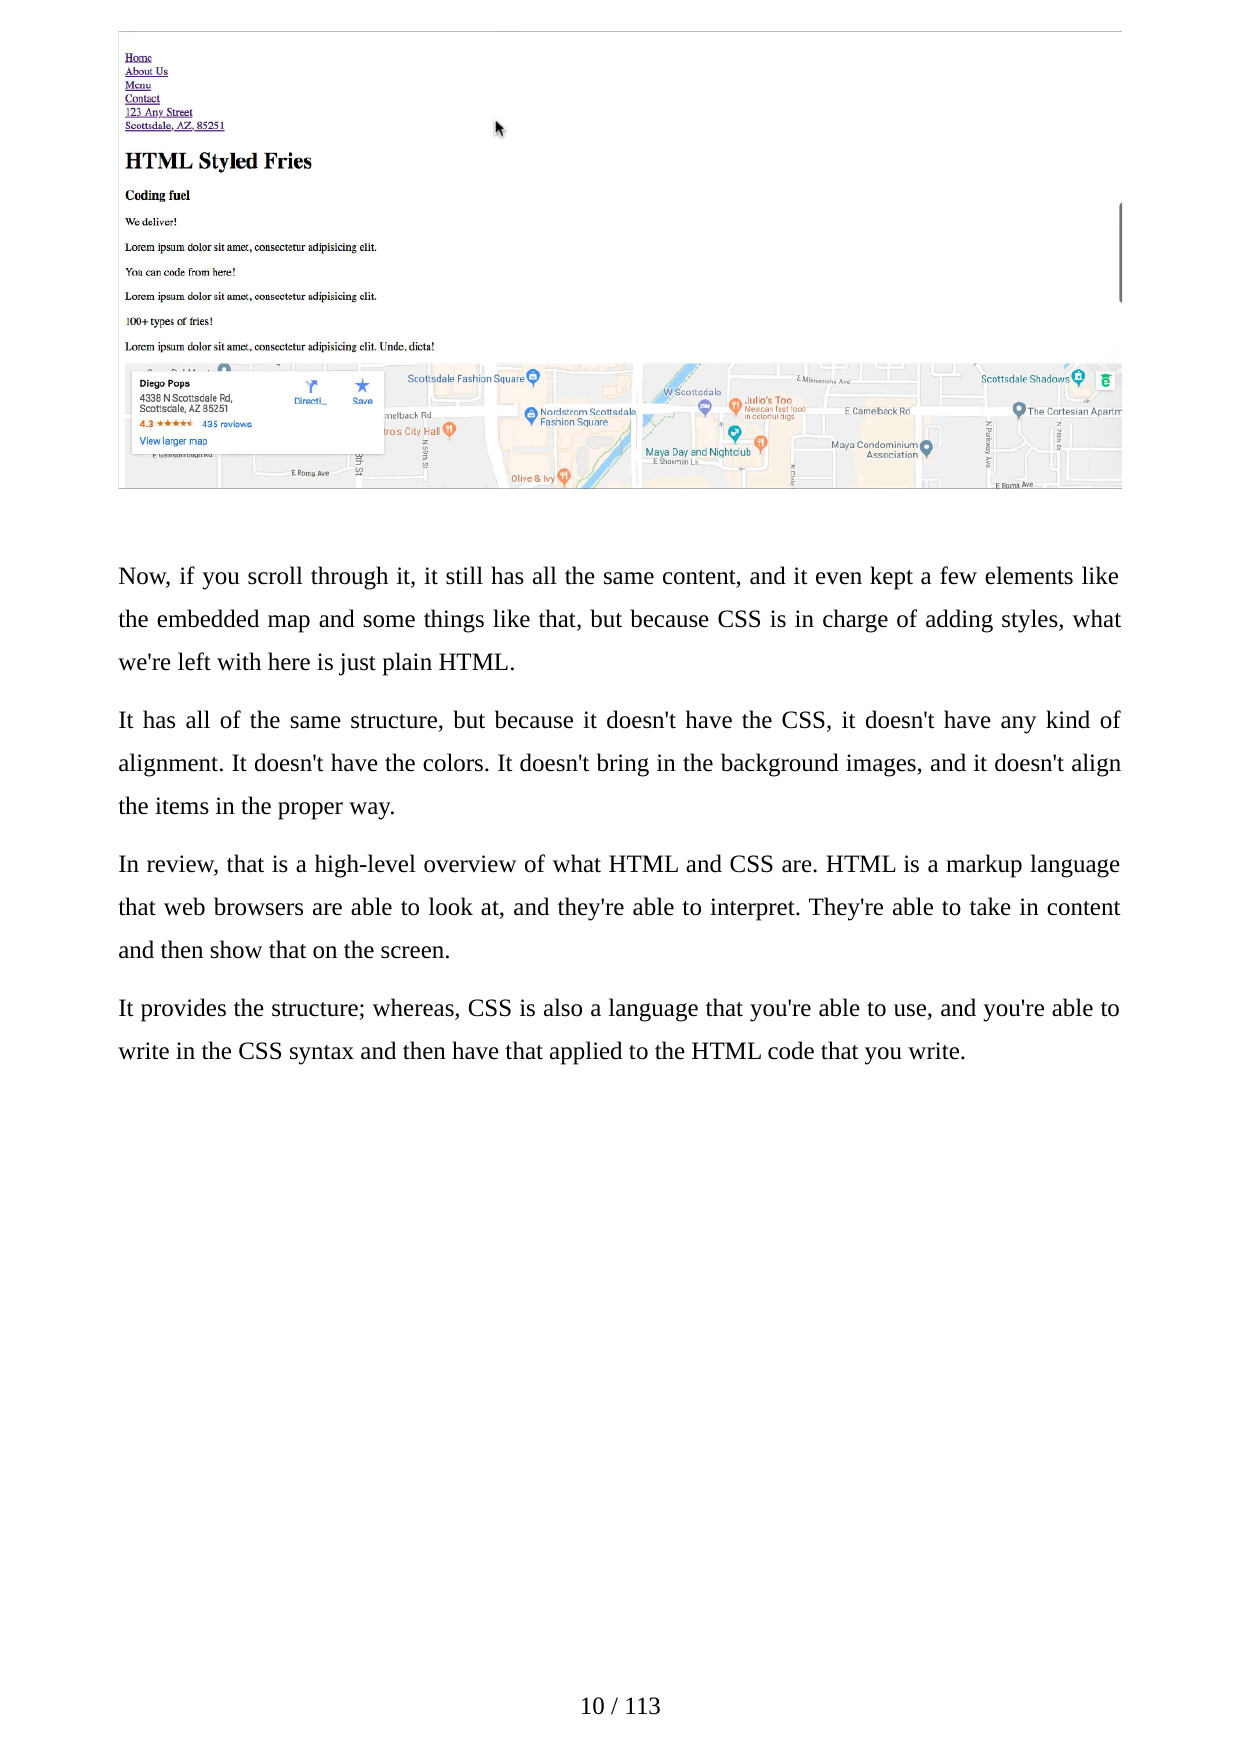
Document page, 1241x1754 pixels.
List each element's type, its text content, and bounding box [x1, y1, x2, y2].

text It has all of the same structure, but because it doesn't have the CSS, it doesn't have any kind of alignment. It doesn't have the colors. It doesn't bring in the background images, and it doesn't align the items in the proper way. [118, 705, 1122, 820]
text In review, that is a high-level overview of what HTML and CSS are. HTML is a markup language that web browsers are able to look at, and they're able to interpret. They're able to take in content and then show that on the screen. [118, 849, 1122, 964]
picture [118, 31, 1123, 489]
text Now, if you scroll through it, it still has all the same content, and it even kept a few elements like the embedded map and some things like that, but because CSS is in charge of adding styles, what we're left with here is just plain HTML. [118, 561, 1122, 676]
text It provides the structure; whereas, CSS is also a language that you're able to use, and you're able to write in the CSS syntax and then have that applied to the HTML code that you write. [118, 993, 1122, 1065]
